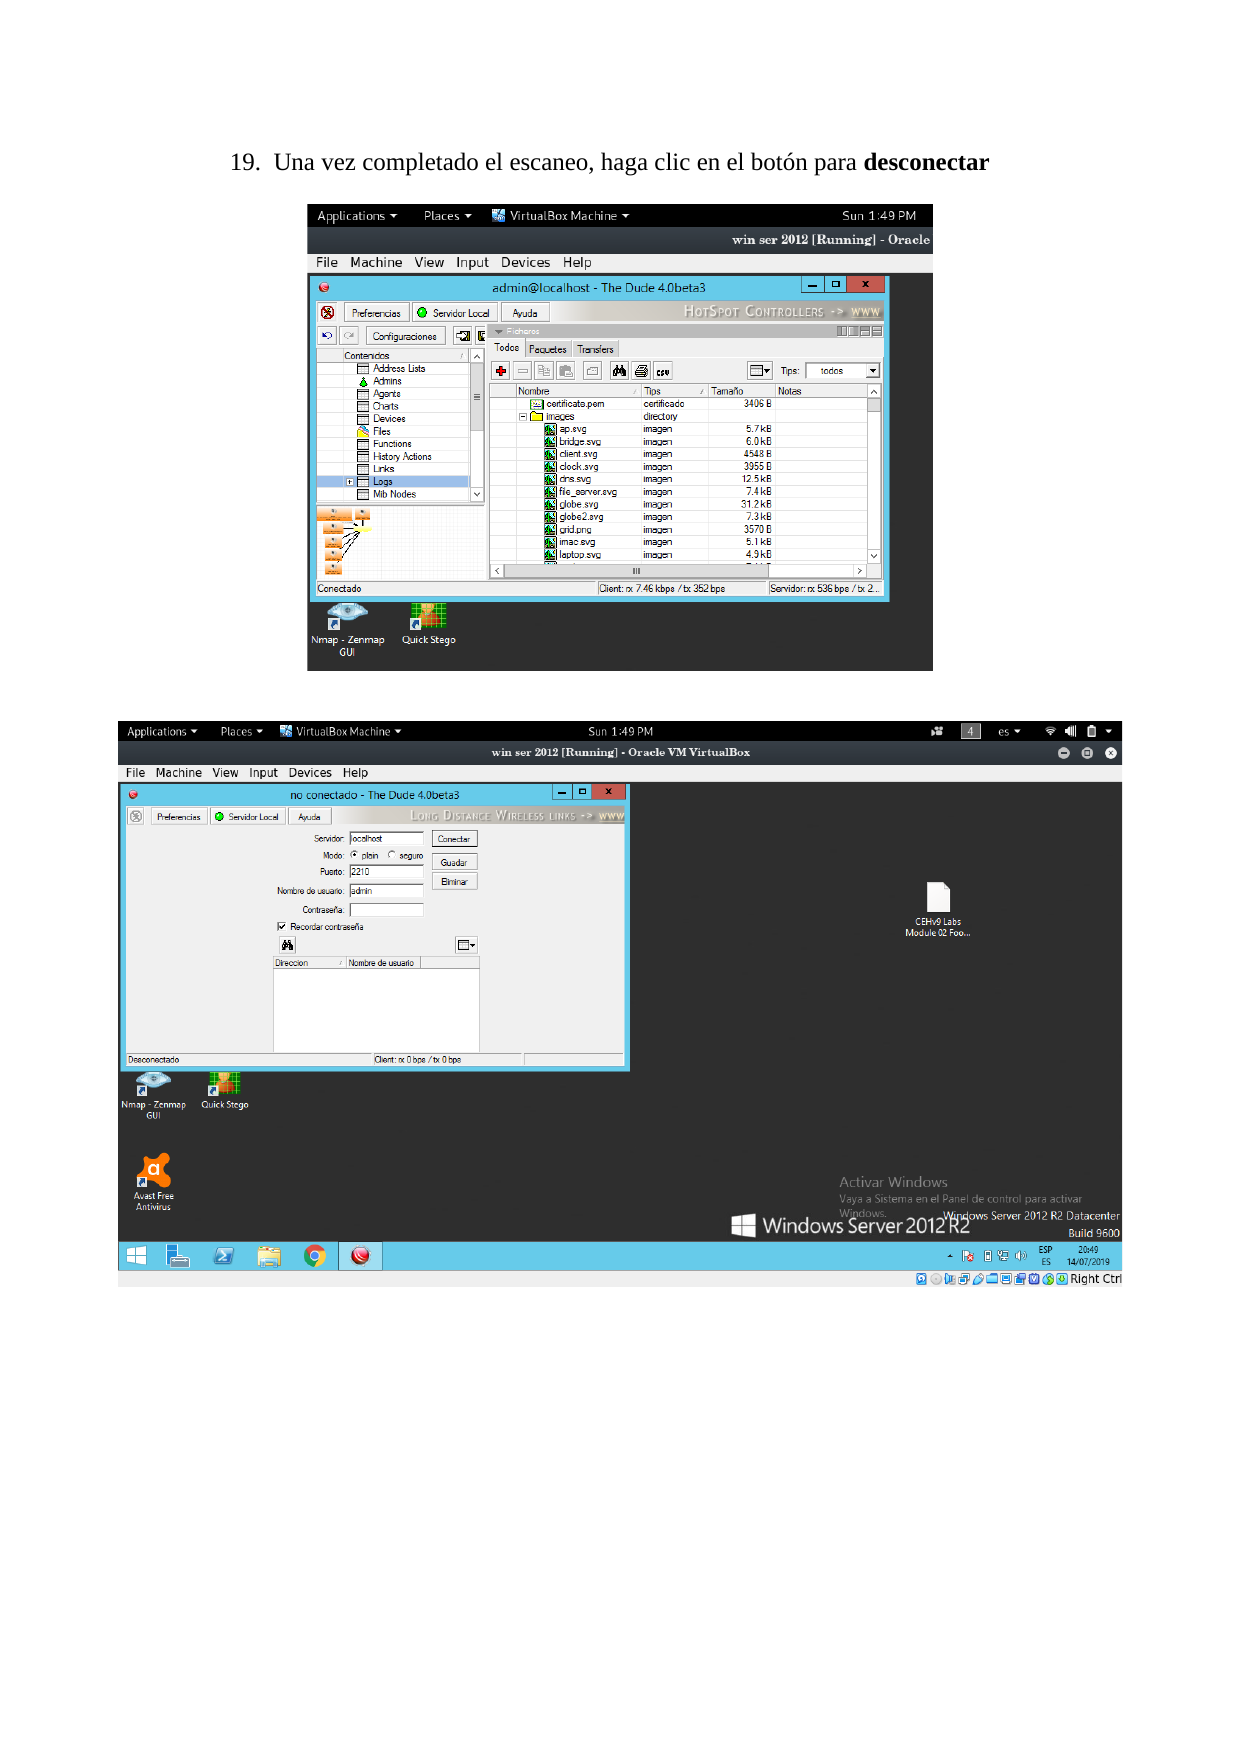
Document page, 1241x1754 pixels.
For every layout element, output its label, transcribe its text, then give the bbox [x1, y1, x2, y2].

picture [118, 721, 1123, 1287]
list Una vez completado el escaneo, haga clic en el botón para desconectar [229, 147, 1122, 176]
